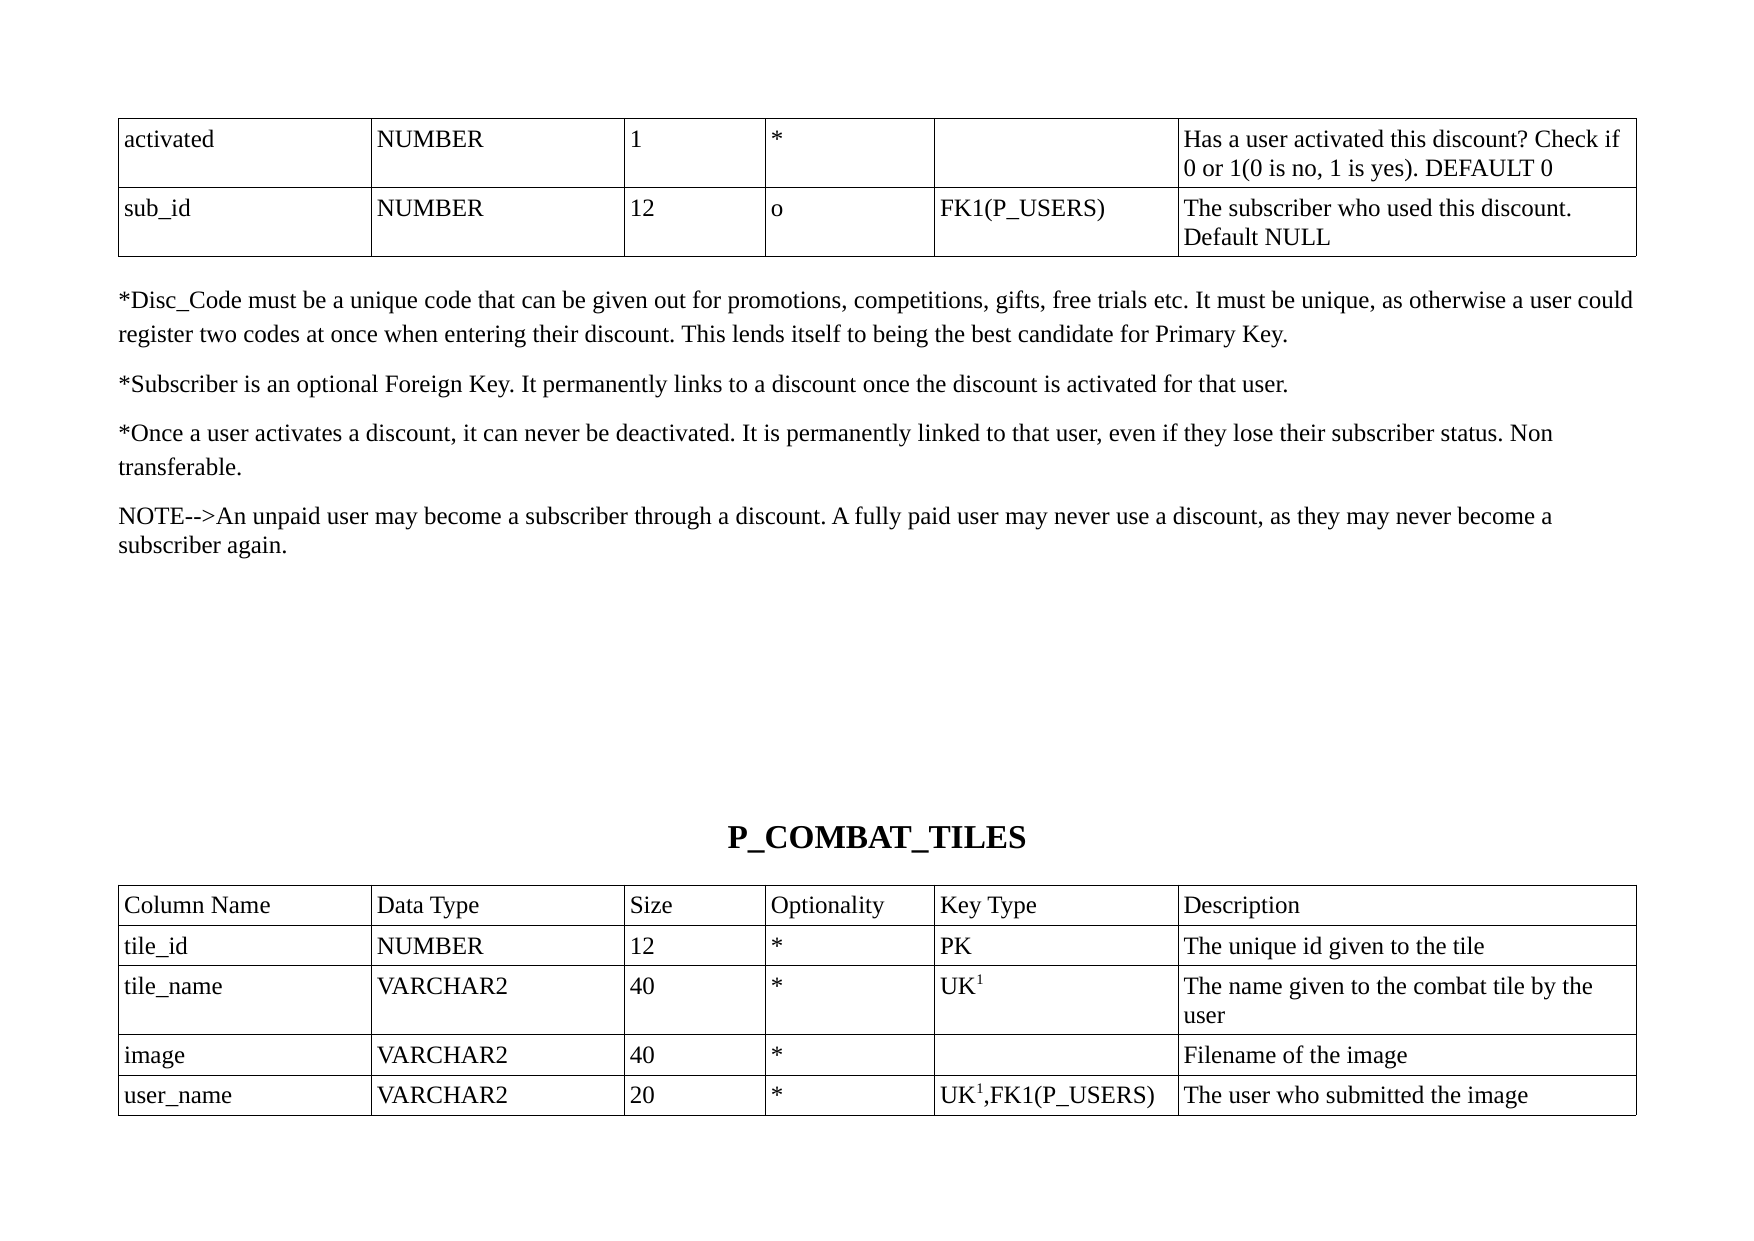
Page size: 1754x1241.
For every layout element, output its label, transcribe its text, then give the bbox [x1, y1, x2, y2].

table_cell PK [935, 926, 1178, 965]
table_cell 12 [625, 188, 765, 256]
table_cell * [766, 119, 934, 187]
table_cell Filename of the image [1179, 1035, 1636, 1074]
table_cell [935, 1035, 1178, 1074]
table_cell o [766, 188, 934, 256]
table_cell The user who submitted the image [1179, 1076, 1636, 1115]
table_cell activated [119, 119, 371, 187]
table_cell user_name [119, 1076, 371, 1115]
table_cell 12 [625, 926, 765, 965]
table_cell 20 [625, 1076, 765, 1115]
table_cell 1 [625, 119, 765, 187]
table_cell NUMBER [372, 188, 624, 256]
table_cell 40 [625, 966, 765, 1034]
table_header Description [1179, 886, 1636, 925]
table_cell * [766, 1076, 934, 1115]
text NOTE-->An unpaid user may become a subscriber through a discount. A fully paid user may never use a discount, as they may never become a subscriber again. [118, 501, 1636, 559]
table_cell The unique id given to the tile [1179, 926, 1636, 965]
table_header Data Type [372, 886, 624, 925]
table_cell VARCHAR2 [372, 1035, 624, 1074]
table_cell image [119, 1035, 371, 1074]
table_cell The subscriber who used this discount. Default NULL [1179, 188, 1636, 256]
table_cell * [766, 1035, 934, 1074]
table_cell 40 [625, 1035, 765, 1074]
table_cell The name given to the combat tile by the user [1179, 966, 1636, 1034]
text P_COMBAT_TILES [118, 817, 1636, 856]
table_header Size [625, 886, 765, 925]
table_cell Has a user activated this discount? Check if 0 or 1(0 is no, 1 is yes). DEFAULT 0 [1179, 119, 1636, 187]
table_header Key Type [935, 886, 1178, 925]
table_cell UK1 [935, 966, 1178, 1034]
table_cell tile_name [119, 966, 371, 1034]
table_cell UK1,FK1(P_USERS) [935, 1076, 1178, 1115]
table_cell * [766, 966, 934, 1034]
table_cell [935, 119, 1178, 187]
table_header Optionality [766, 886, 934, 925]
table_cell FK1(P_USERS) [935, 188, 1178, 256]
table_cell tile_id [119, 926, 371, 965]
table_cell * [766, 926, 934, 965]
table_cell VARCHAR2 [372, 1076, 624, 1115]
table_cell NUMBER [372, 926, 624, 965]
table_cell VARCHAR2 [372, 966, 624, 1034]
text *Disc_Code must be a unique code that can be given out for promotions, competitions, gifts, free trials etc. It must be unique, as otherwise a user could register two codes at once when entering their discount. This lends itself to being the best candidate for Primary Key. [118, 285, 1636, 348]
text *Once a user activates a discount, it can never be deactivated. It is permanently linked to that user, even if they lose their subscriber status. Non transferable. [118, 418, 1636, 481]
table_cell NUMBER [372, 119, 624, 187]
table_cell sub_id [119, 188, 371, 256]
text *Subscriber is an optional Foreign Key. It permanently links to a discount once the discount is activated for that user. [118, 369, 1636, 397]
table_header Column Name [119, 886, 371, 925]
